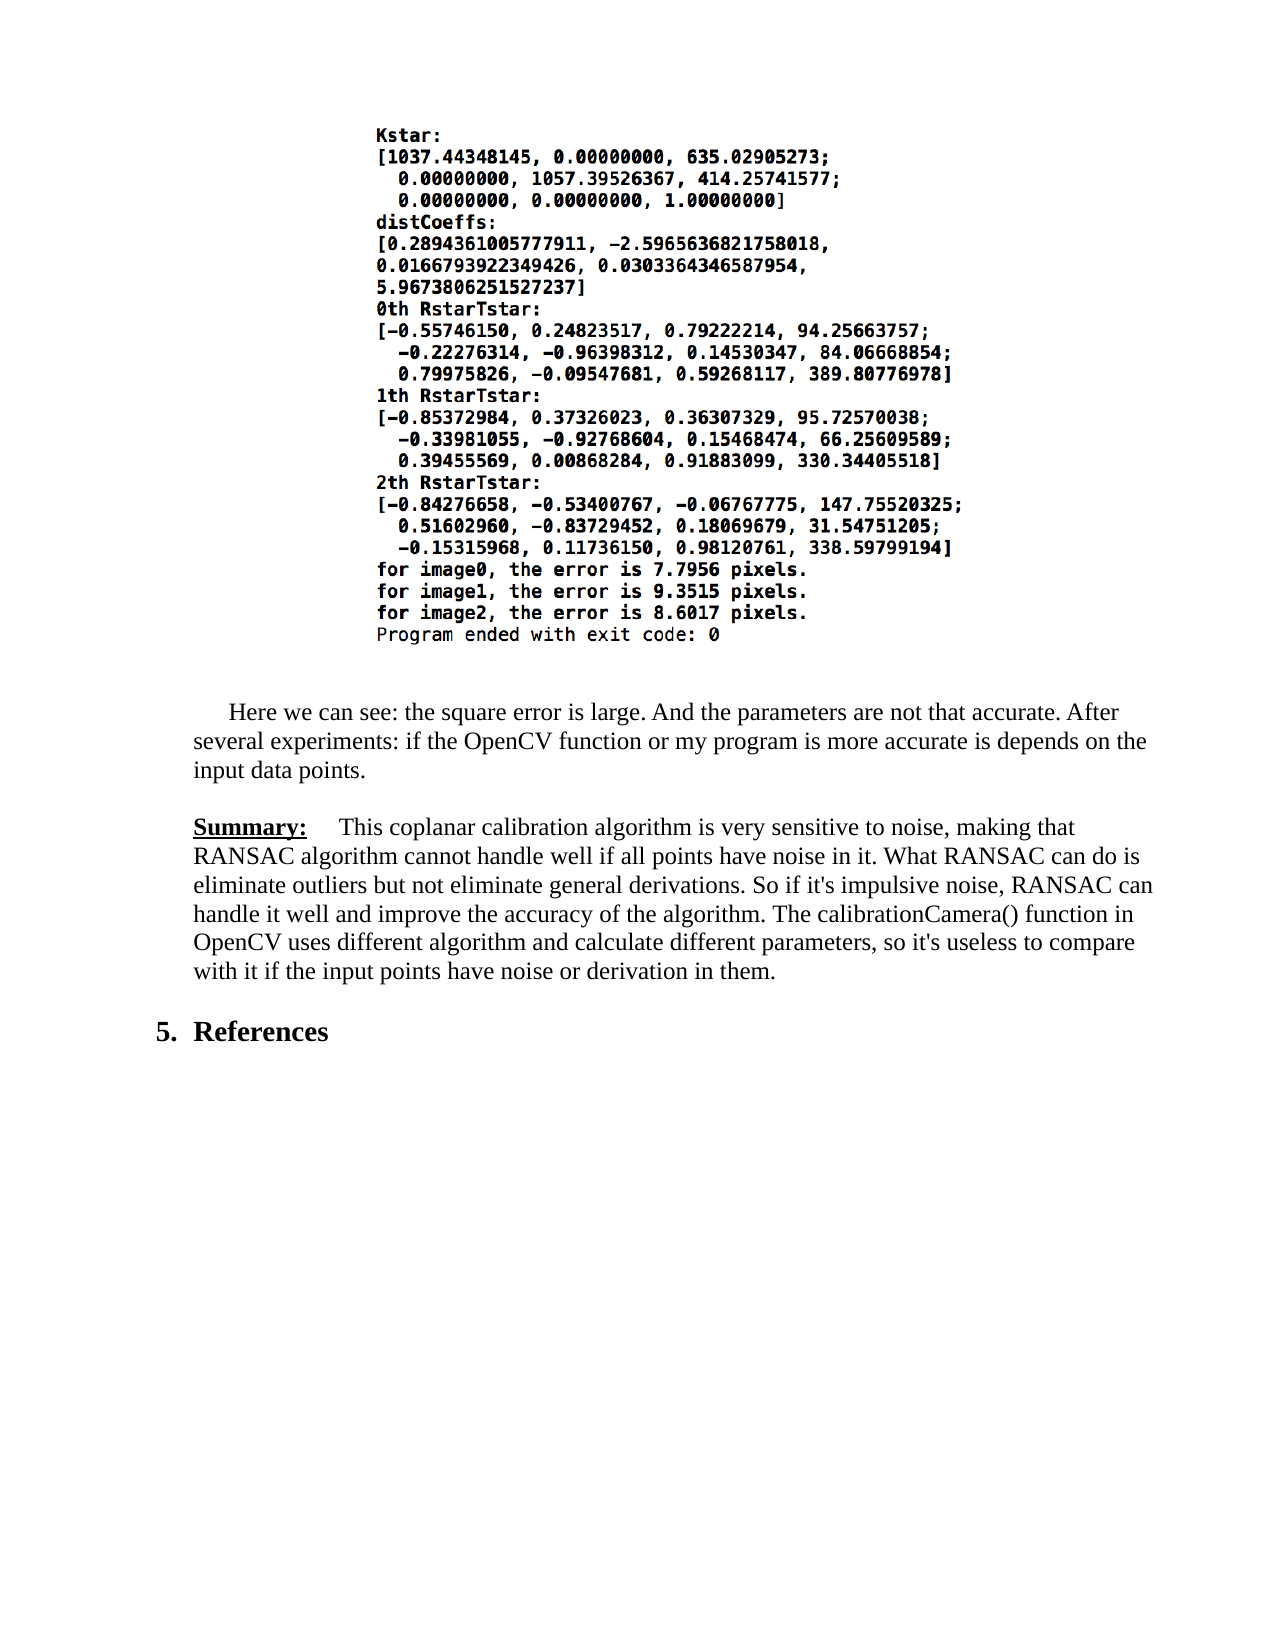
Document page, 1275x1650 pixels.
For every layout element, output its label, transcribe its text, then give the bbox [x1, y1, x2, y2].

picture [369, 118, 982, 669]
list Here we can see: the square error is large. And the parameters are not that accurate. After several experiments: if the OpenCV function or my program is more accurate is depends on the input data points. [156, 697, 1157, 784]
list Summary: This coplanar calibration algorithm is very sensitive to noise, making that RANSAC algorithm cannot handle well if all points have noise in it. What RANSAC can do is eliminate outliers but not eliminate general derivations. So if it's impulsive noise, RANSAC can handle it well and improve the accuracy of the algorithm. The calibrationCamera() function in OpenCV uses different algorithm and calculate different parameters, so it's useless to compare with it if the input points have noise or derivation in them. [156, 812, 1157, 985]
list References [156, 1014, 1157, 1047]
